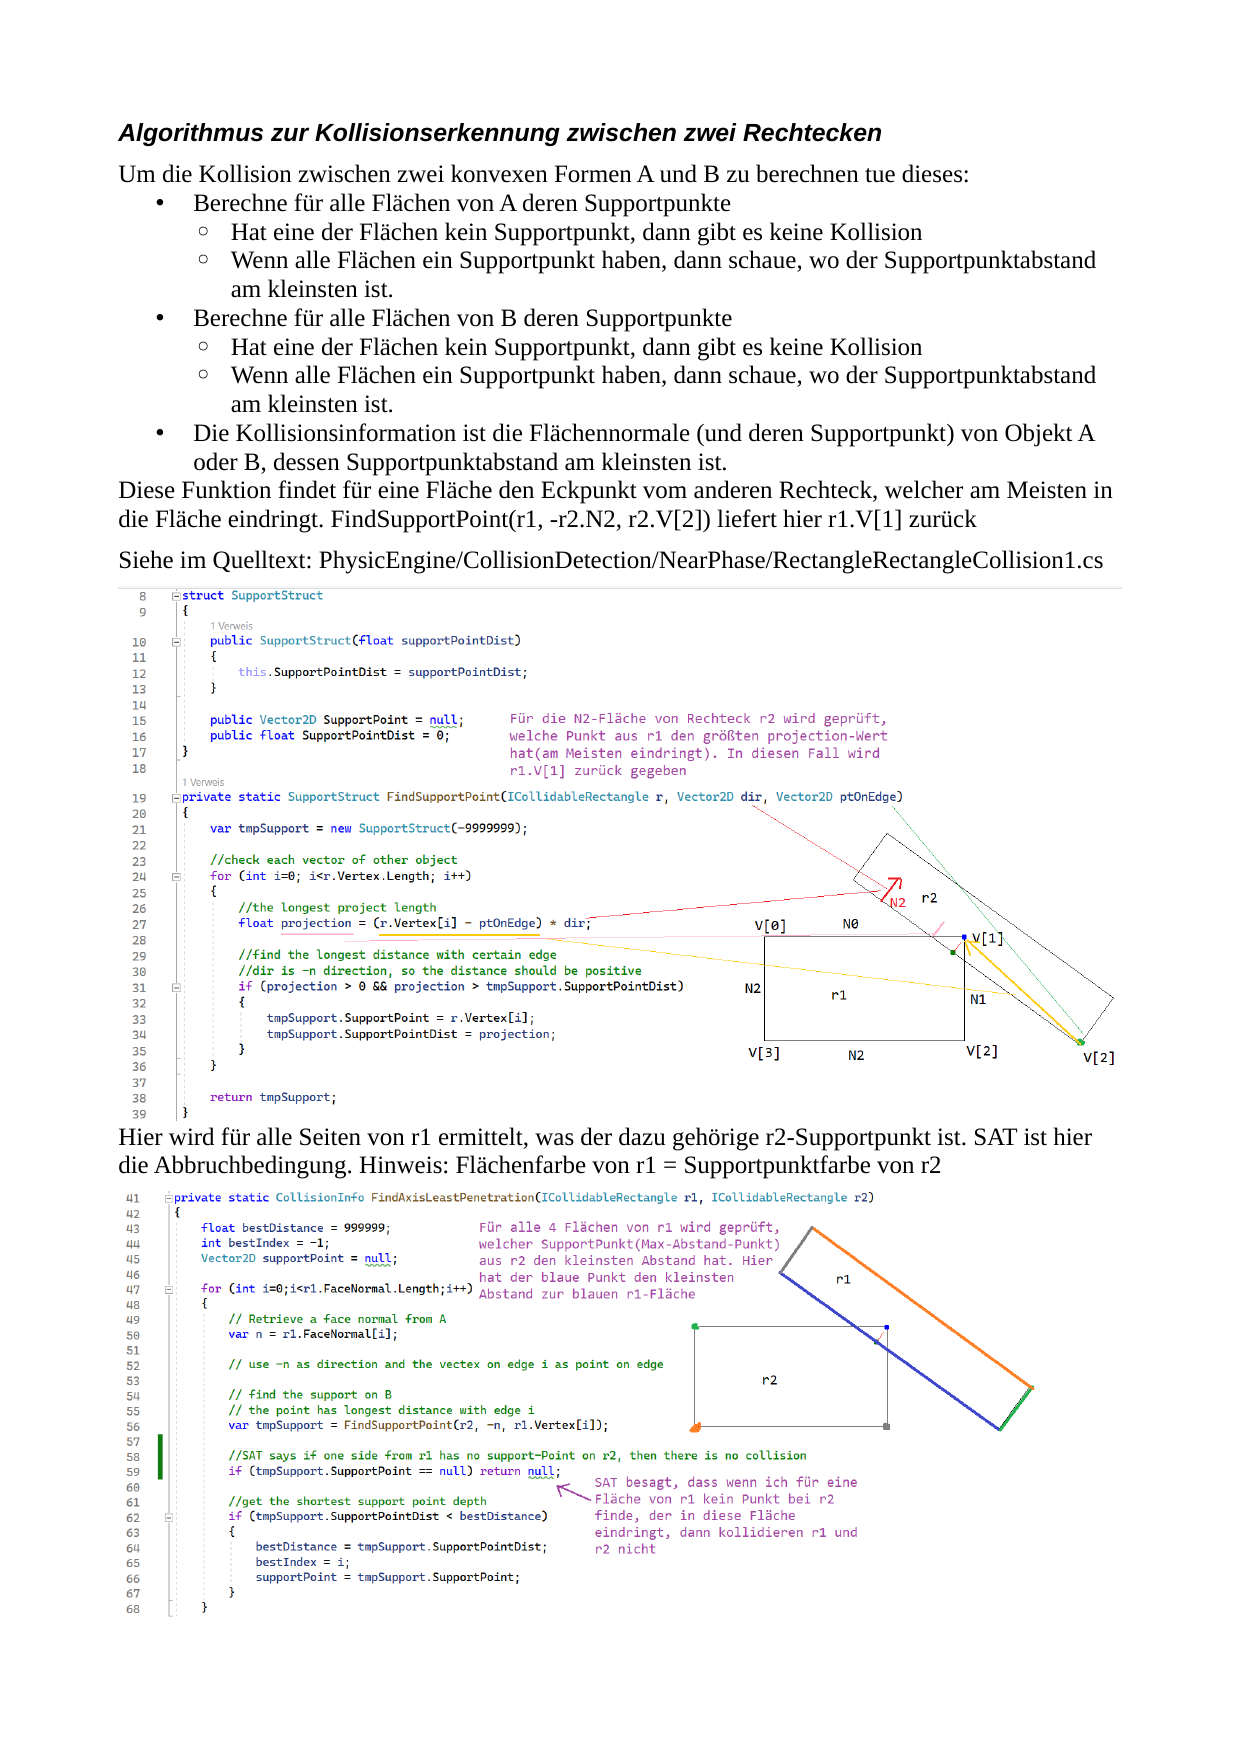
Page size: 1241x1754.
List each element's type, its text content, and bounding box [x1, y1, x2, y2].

list Berechne für alle Flächen von B deren Supportpunkte [156, 303, 1122, 332]
subtitle Algorithmus zur Kollisionserkennung zwischen zwei Rechtecken [118, 118, 1122, 147]
list Berechne für alle Flächen von A deren Supportpunkte [156, 188, 1122, 217]
text Diese Funktion findet für eine Fläche den Eckpunkt vom anderen Rechteck, welcher am Meisten in die Fläche eindringt. FindSupportPoint(r1, -r2.N2, r2.V[2]) liefert hier r1.V[1] zurück [118, 475, 1122, 533]
list Wenn alle Flächen ein Supportpunkt haben, dann schaue, wo der Supportpunktabstand am kleinsten ist. [193, 245, 1122, 303]
list Hat eine der Flächen kein Supportpunkt, dann gibt es keine Kollision [193, 332, 1122, 360]
text Um die Kollision zwischen zwei konvexen Formen A und B zu berechnen tue dieses: [118, 159, 1122, 188]
text Hier wird für alle Seiten von r1 ermittelt, was der dazu gehörige r2-Supportpunkt ist. SAT ist hier die Abbruchbedingung. Hinweis: Flächenfarbe von r1 = Supportpunktfarbe von r2 [118, 1122, 1122, 1179]
list Wenn alle Flächen ein Supportpunkt haben, dann schaue, wo der Supportpunktabstand am kleinsten ist. [193, 360, 1122, 418]
list Hat eine der Flächen kein Supportpunkt, dann gibt es keine Kollision [193, 217, 1122, 245]
picture [118, 586, 1123, 1122]
text Siehe im Quelltext: PhysicEngine/CollisionDetection/NearPhase/RectangleRectangleCollision1.cs [118, 545, 1122, 574]
picture [118, 1191, 1036, 1617]
list Die Kollisionsinformation ist die Flächennormale (und deren Supportpunkt) von Objekt A oder B, dessen Supportpunktabstand am kleinsten ist. [156, 418, 1122, 475]
